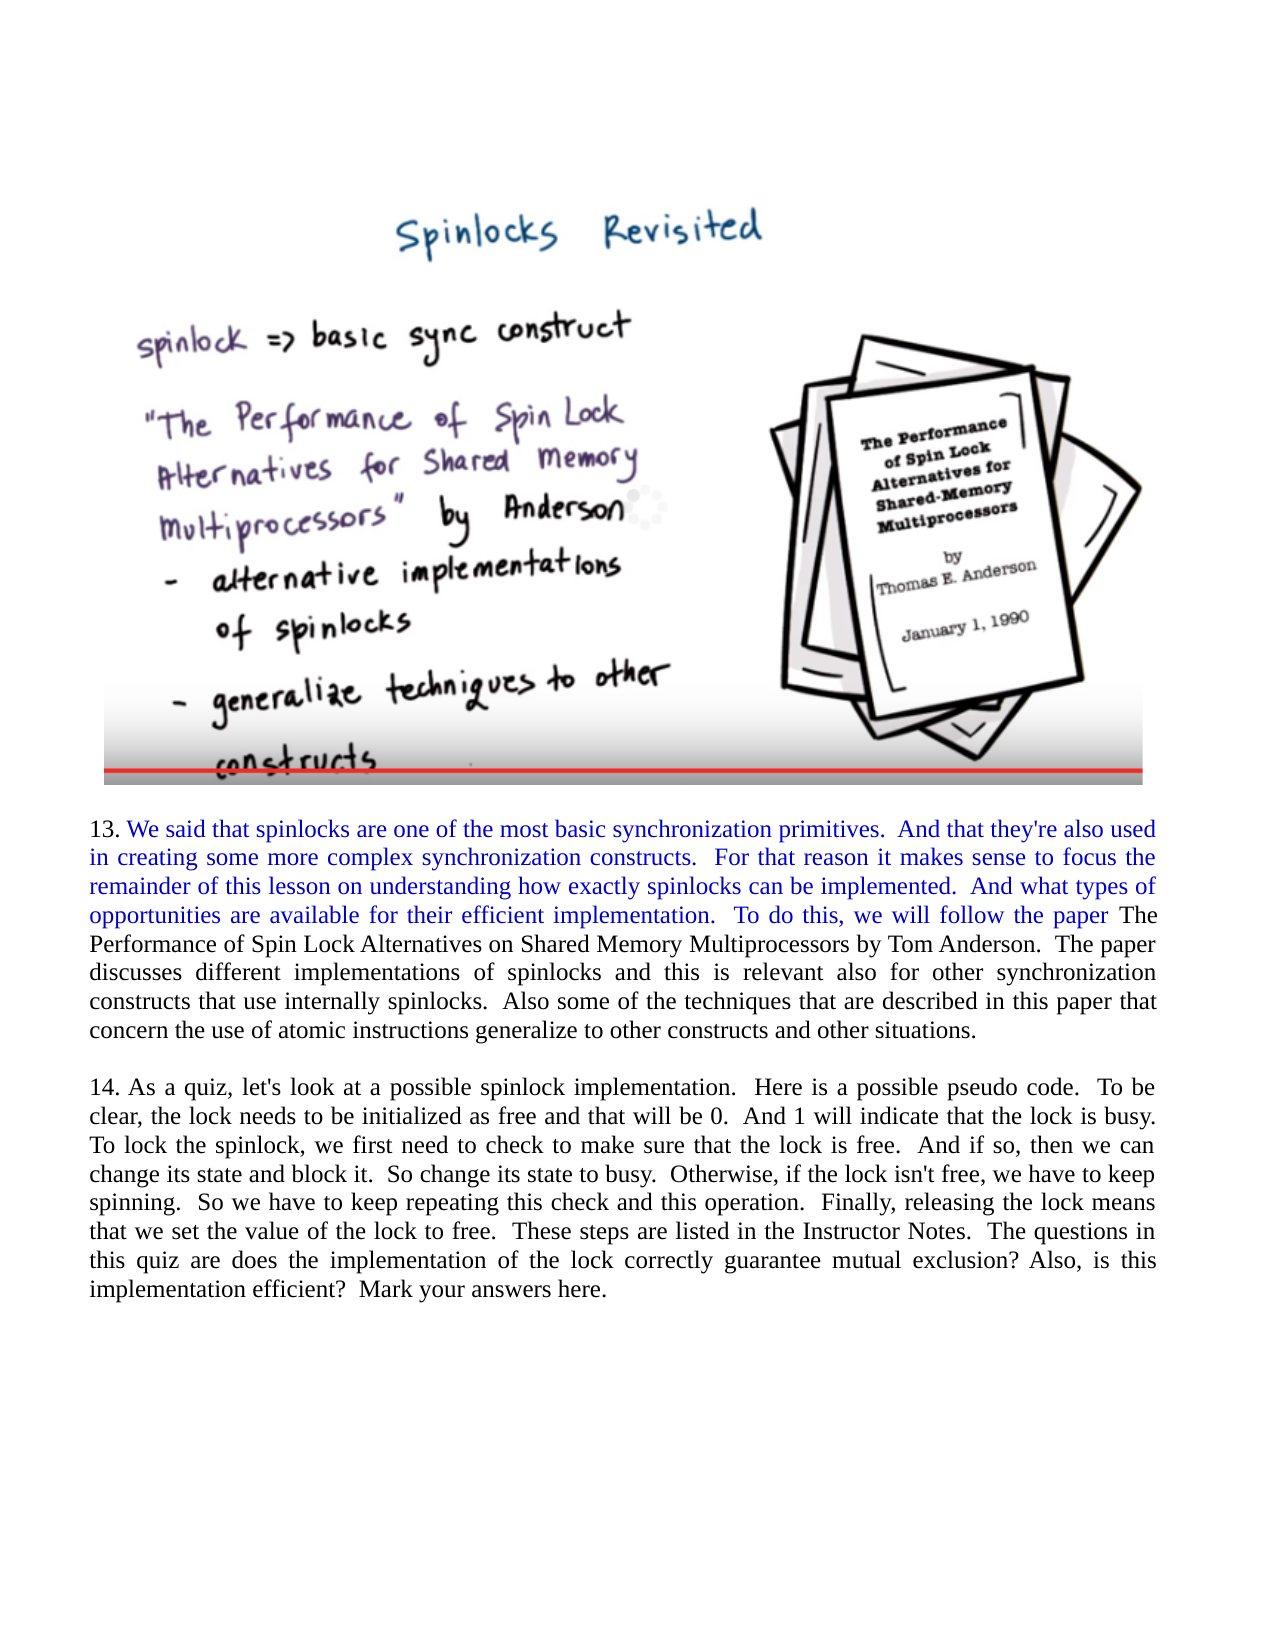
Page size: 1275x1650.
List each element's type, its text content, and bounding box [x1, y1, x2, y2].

picture [104, 204, 1143, 785]
text 13. We said that spinlocks are one of the most basic synchronization primitives. And that they're also used in creating some more complex synchronization constructs. For that reason it makes sense to focus the remainder of this lesson on understanding how exactly spinlocks can be implemented. And what types of opportunities are available for their efficient implementation. To do this, we will follow the paper The Performance of Spin Lock Alternatives on Shared Memory Multiprocessors by Tom Anderson. The paper discusses different implementations of spinlocks and this is relevant also for other synchronization constructs that use internally spinlocks. Also some of the techniques that are described in this paper that concern the use of atomic instructions generalize to other constructs and other situations. [89, 814, 1158, 1044]
text 14. As a quiz, let's look at a possible spinlock implementation. Here is a possible pseudo code. To be clear, the lock needs to be initialized as free and that will be 0. And 1 will indicate that the lock is busy. To lock the spinlock, we first need to check to make sure that the lock is free. And if so, then we can change its state and block it. So change its state to busy. Otherwise, if the lock isn't free, we have to keep spinning. So we have to keep repeating this check and this operation. Finally, releasing the lock means that we set the value of the lock to free. These steps are listed in the Instructor Notes. The questions in this quiz are does the implementation of the lock correctly guarantee mutual exclusion? Also, is this implementation efficient? Mark your answers here. [89, 1072, 1158, 1302]
